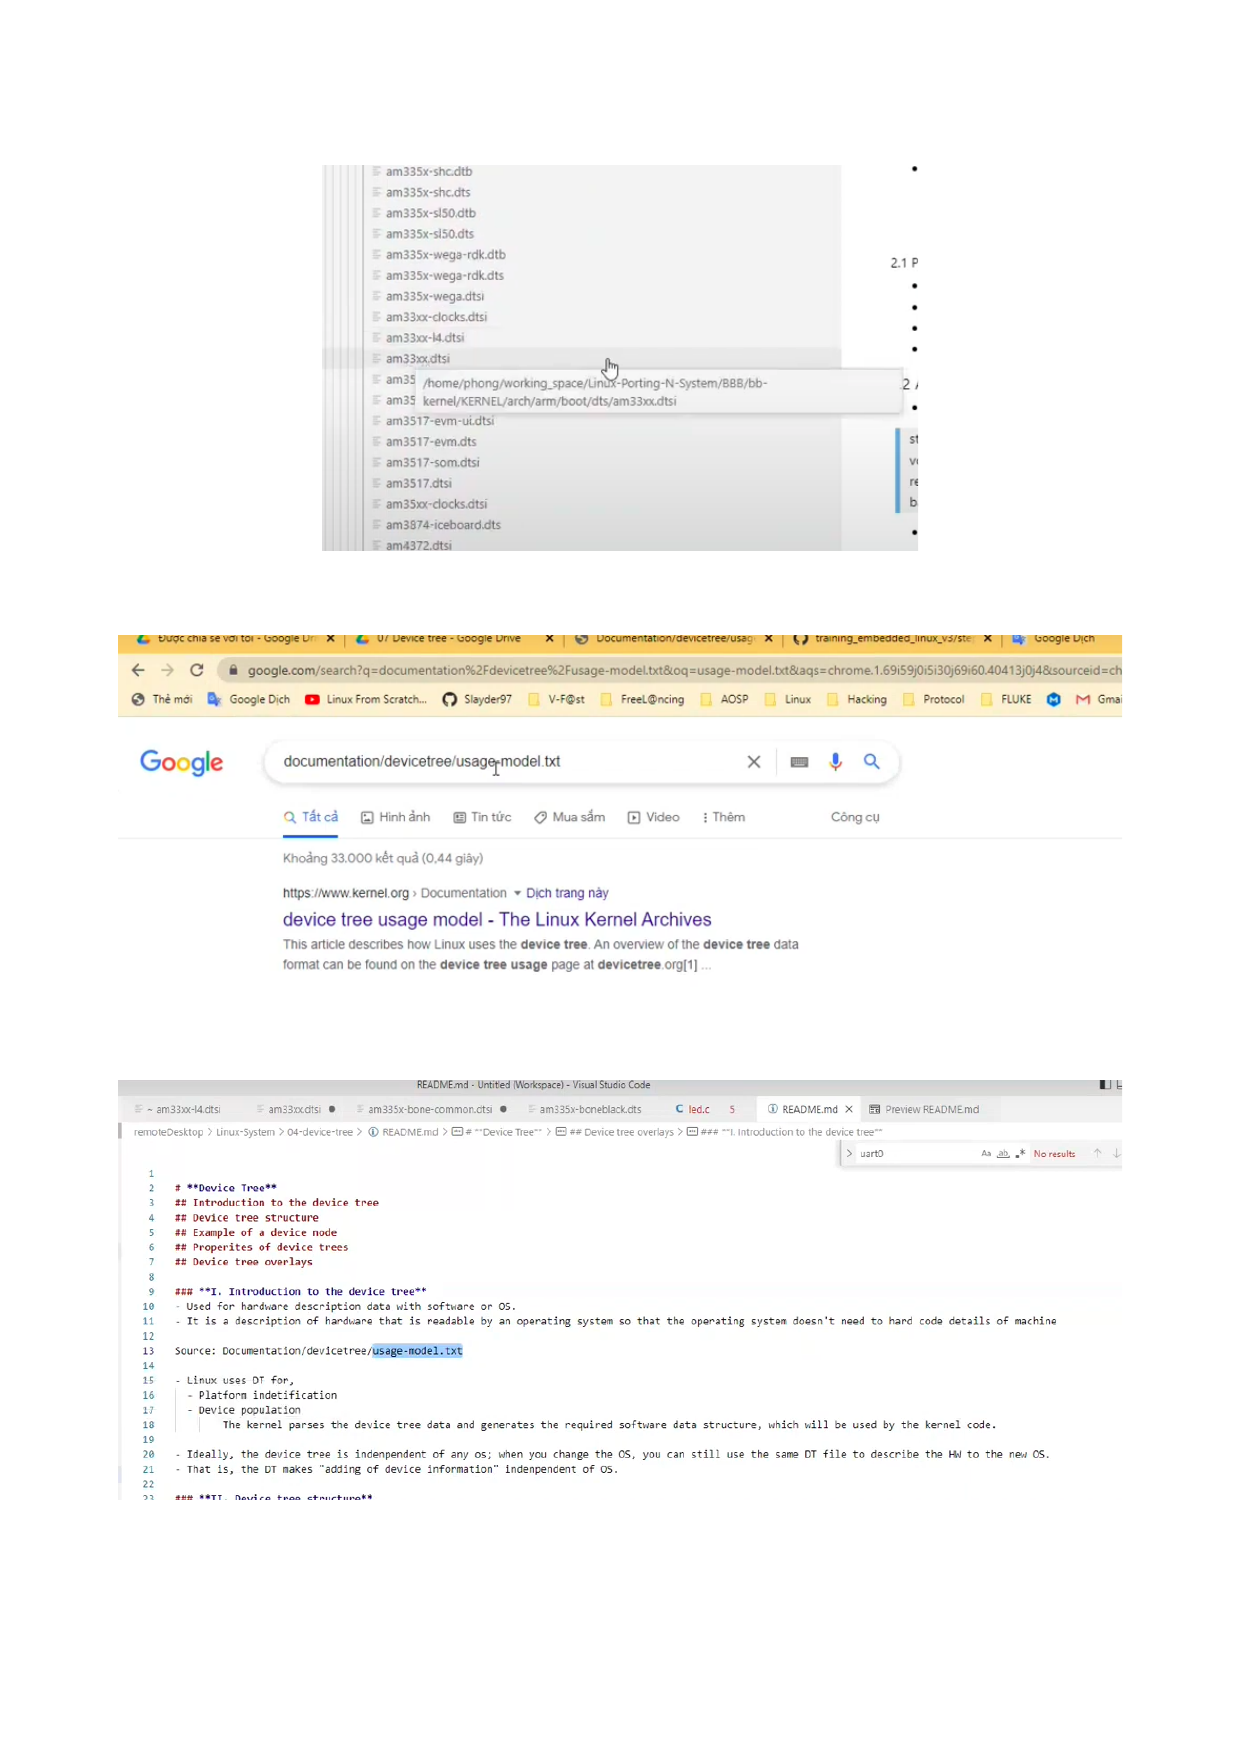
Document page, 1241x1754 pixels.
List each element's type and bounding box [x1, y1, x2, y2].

picture [118, 635, 1123, 996]
picture [118, 1080, 1123, 1500]
picture [322, 165, 919, 551]
